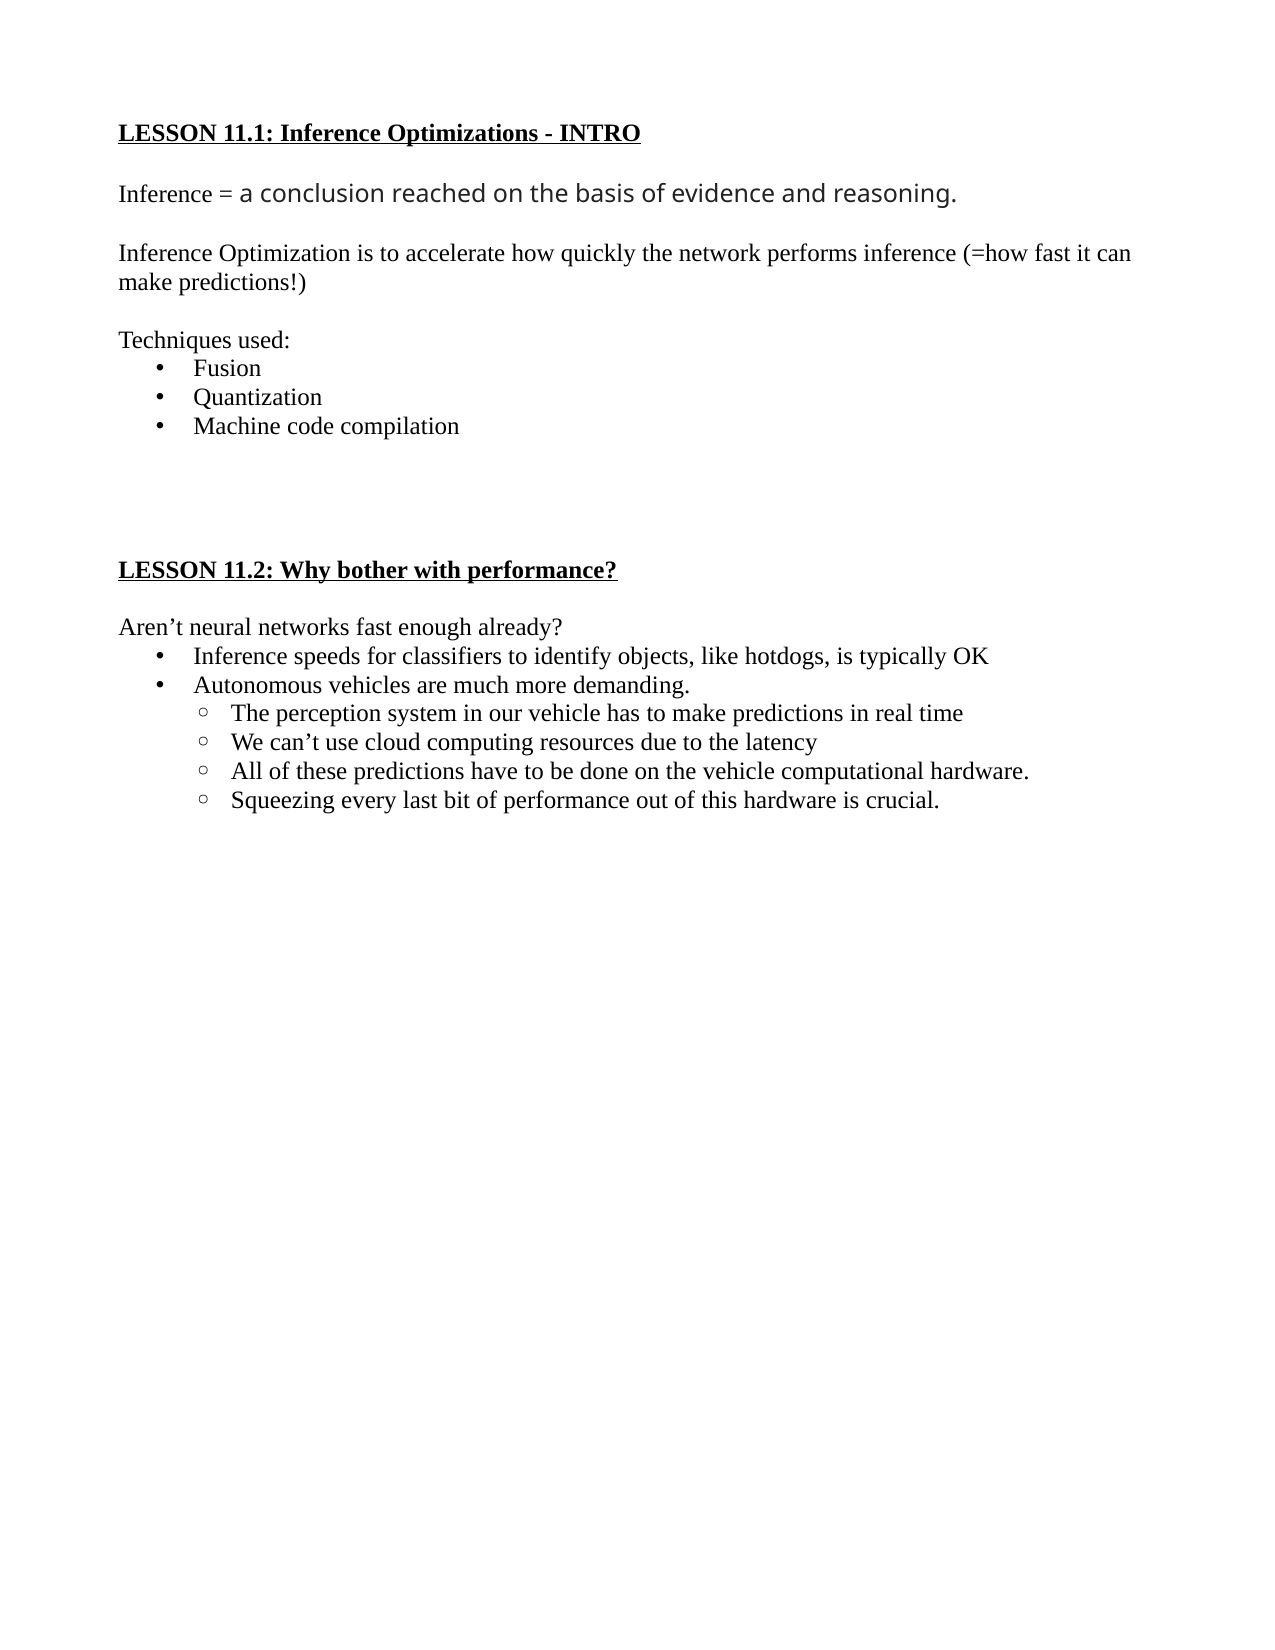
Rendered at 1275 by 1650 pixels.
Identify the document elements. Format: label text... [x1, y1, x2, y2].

list The perception system in our vehicle has to make predictions in real time [193, 698, 1157, 727]
list All of these predictions have to be done on the vehicle computational hardware. [193, 756, 1157, 785]
text LESSON 11.2: Why bother with performance? [118, 555, 1157, 583]
text Inference Optimization is to accelerate how quickly the network performs inference (=how fast it can make predictions!) [118, 238, 1157, 296]
text Techniques used: [118, 325, 1157, 353]
list We can’t use cloud computing resources due to the latency [193, 727, 1157, 756]
list Inference speeds for classifiers to identify objects, like hotdogs, is typically OK [156, 641, 1157, 670]
list Quantization [156, 382, 1157, 411]
list Squeezing every last bit of performance out of this hardware is crucial. [193, 785, 1157, 813]
text LESSON 11.1: Inference Optimizations - INTRO [118, 118, 1157, 147]
text Aren’t neural networks fast enough already? [118, 612, 1157, 641]
text Inference = a conclusion reached on the basis of evidence and reasoning. [118, 176, 1157, 210]
list Autonomous vehicles are much more demanding. [156, 670, 1157, 698]
list Fusion [156, 353, 1157, 382]
list Machine code compilation [156, 411, 1157, 440]
